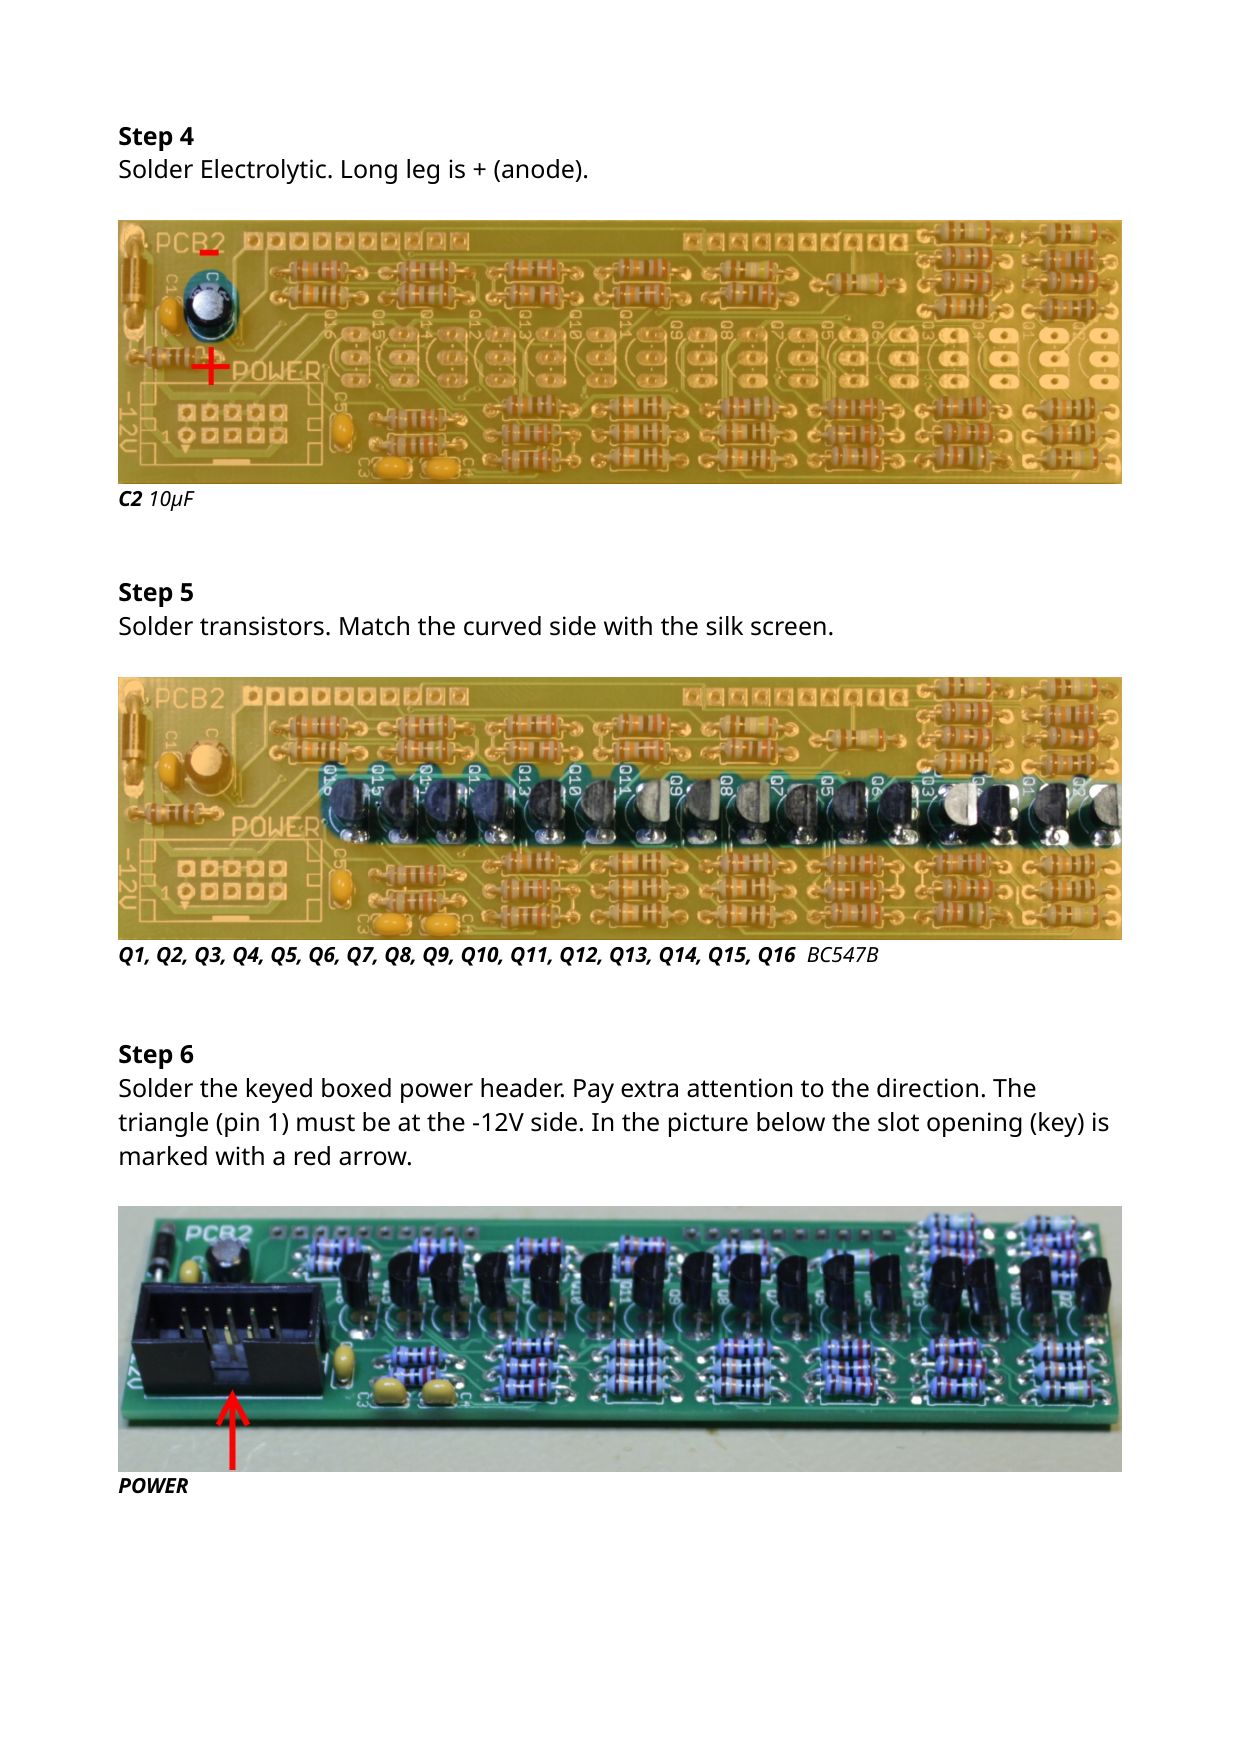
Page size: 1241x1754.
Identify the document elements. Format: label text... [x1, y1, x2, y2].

text POWER [118, 1472, 1122, 1500]
text Solder transistors. Match the curved side with the silk screen. [118, 609, 1122, 643]
picture [118, 220, 1122, 484]
text Q1, Q2, Q3, Q4, Q5, Q6, Q7, Q8, Q9, Q10, Q11, Q12, Q13, Q14, Q15, Q16 BC547B [118, 940, 1122, 968]
text Step 5 [118, 575, 1122, 609]
picture [118, 1206, 1122, 1472]
text C2 10µF [118, 484, 1122, 512]
text Solder Electrolytic. Long leg is + (anode). [118, 152, 1122, 186]
picture [118, 677, 1122, 940]
text Step 6 [118, 1036, 1122, 1070]
text Solder the keyed boxed power header. Pay extra attention to the direction. The triangle (pin 1) must be at the -12V side. In the picture below the slot opening (key) is marked with a red arrow. [118, 1070, 1122, 1173]
text Step 4 [118, 118, 1122, 152]
